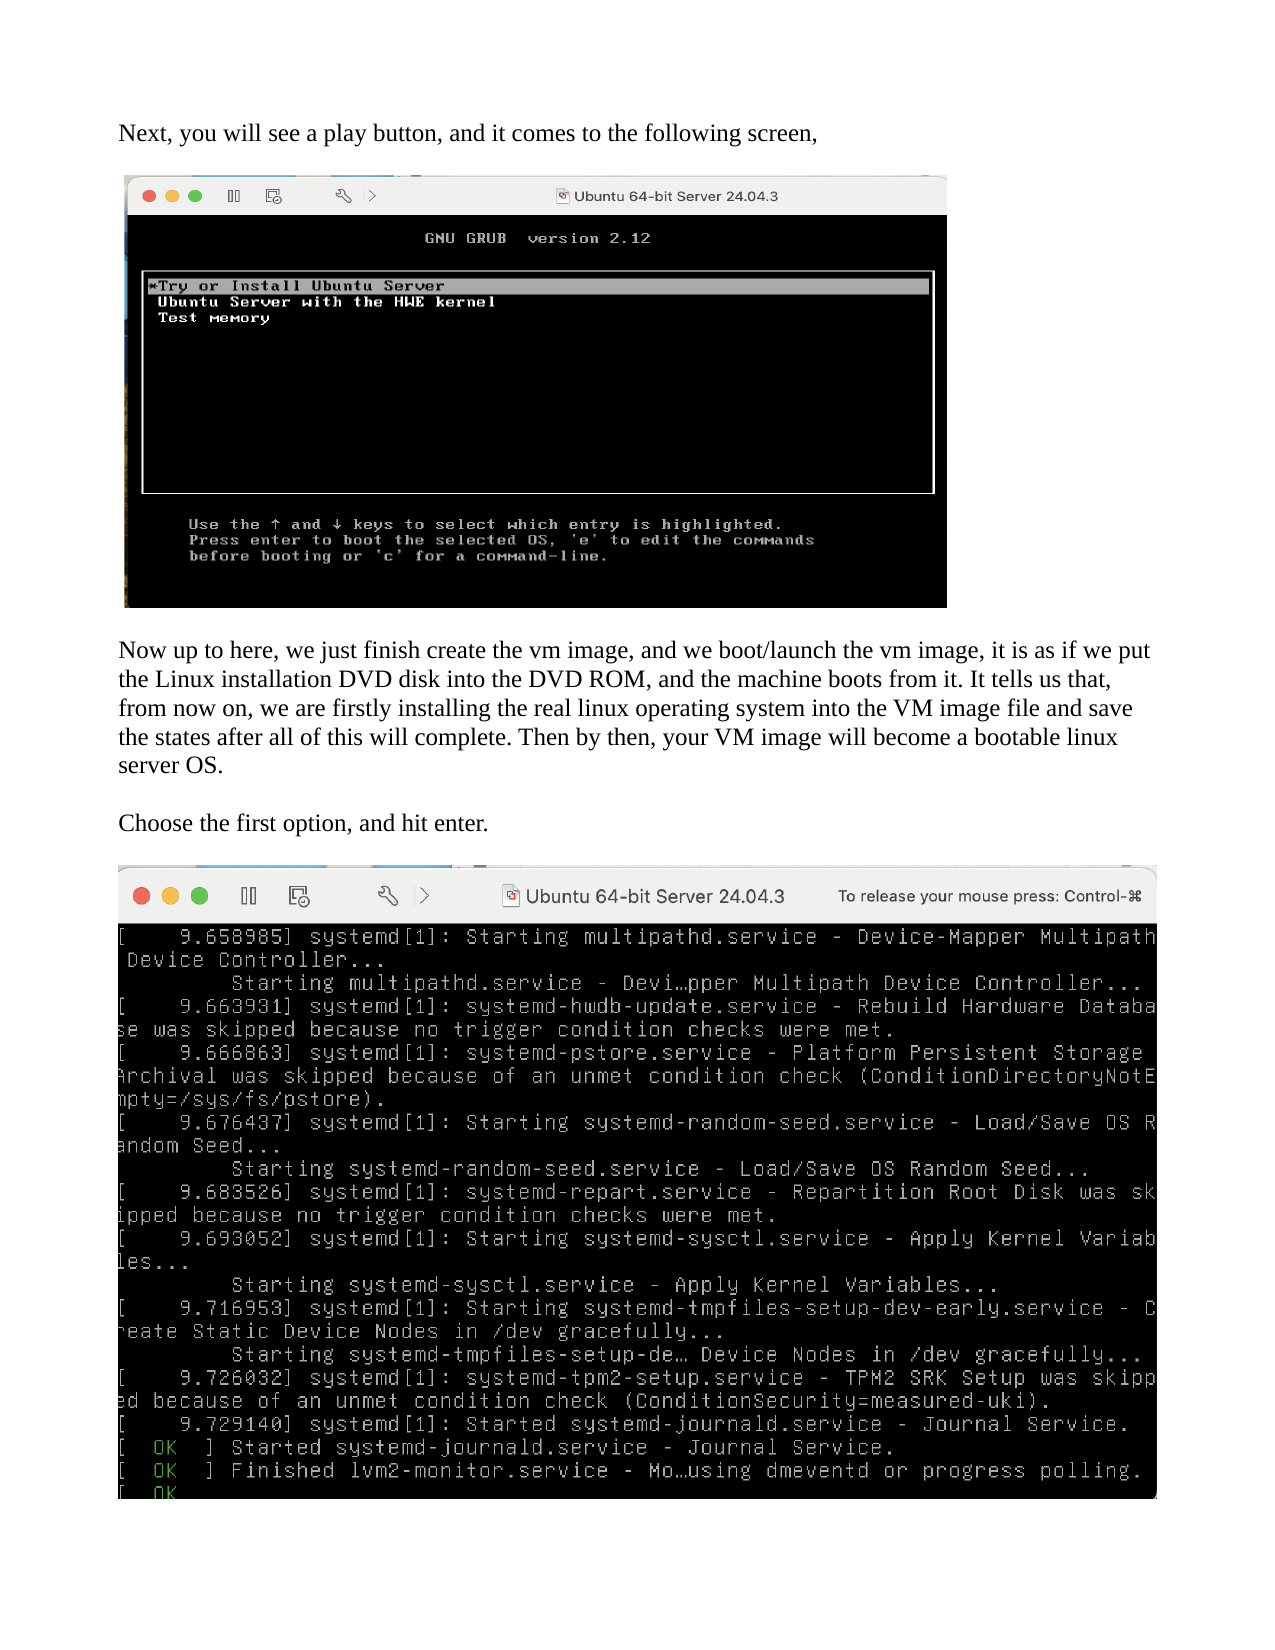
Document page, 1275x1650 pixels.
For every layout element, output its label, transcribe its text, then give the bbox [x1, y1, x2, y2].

text Now up to here, we just finish create the vm image, and we boot/launch the vm image, it is as if we put the Linux installation DVD disk into the DVD ROM, and the machine boots from it. It tells us that, from now on, we are firstly installing the real linux operating system into the VM image file and save the states after all of this will complete. Then by then, your VM image will become a bootable linux server OS. [118, 636, 1157, 779]
text Choose the first option, and hit enter. [118, 808, 1157, 837]
text Next, you will see a play button, and it comes to the following screen, [118, 118, 1157, 147]
picture [124, 175, 947, 608]
picture [118, 865, 1157, 1499]
